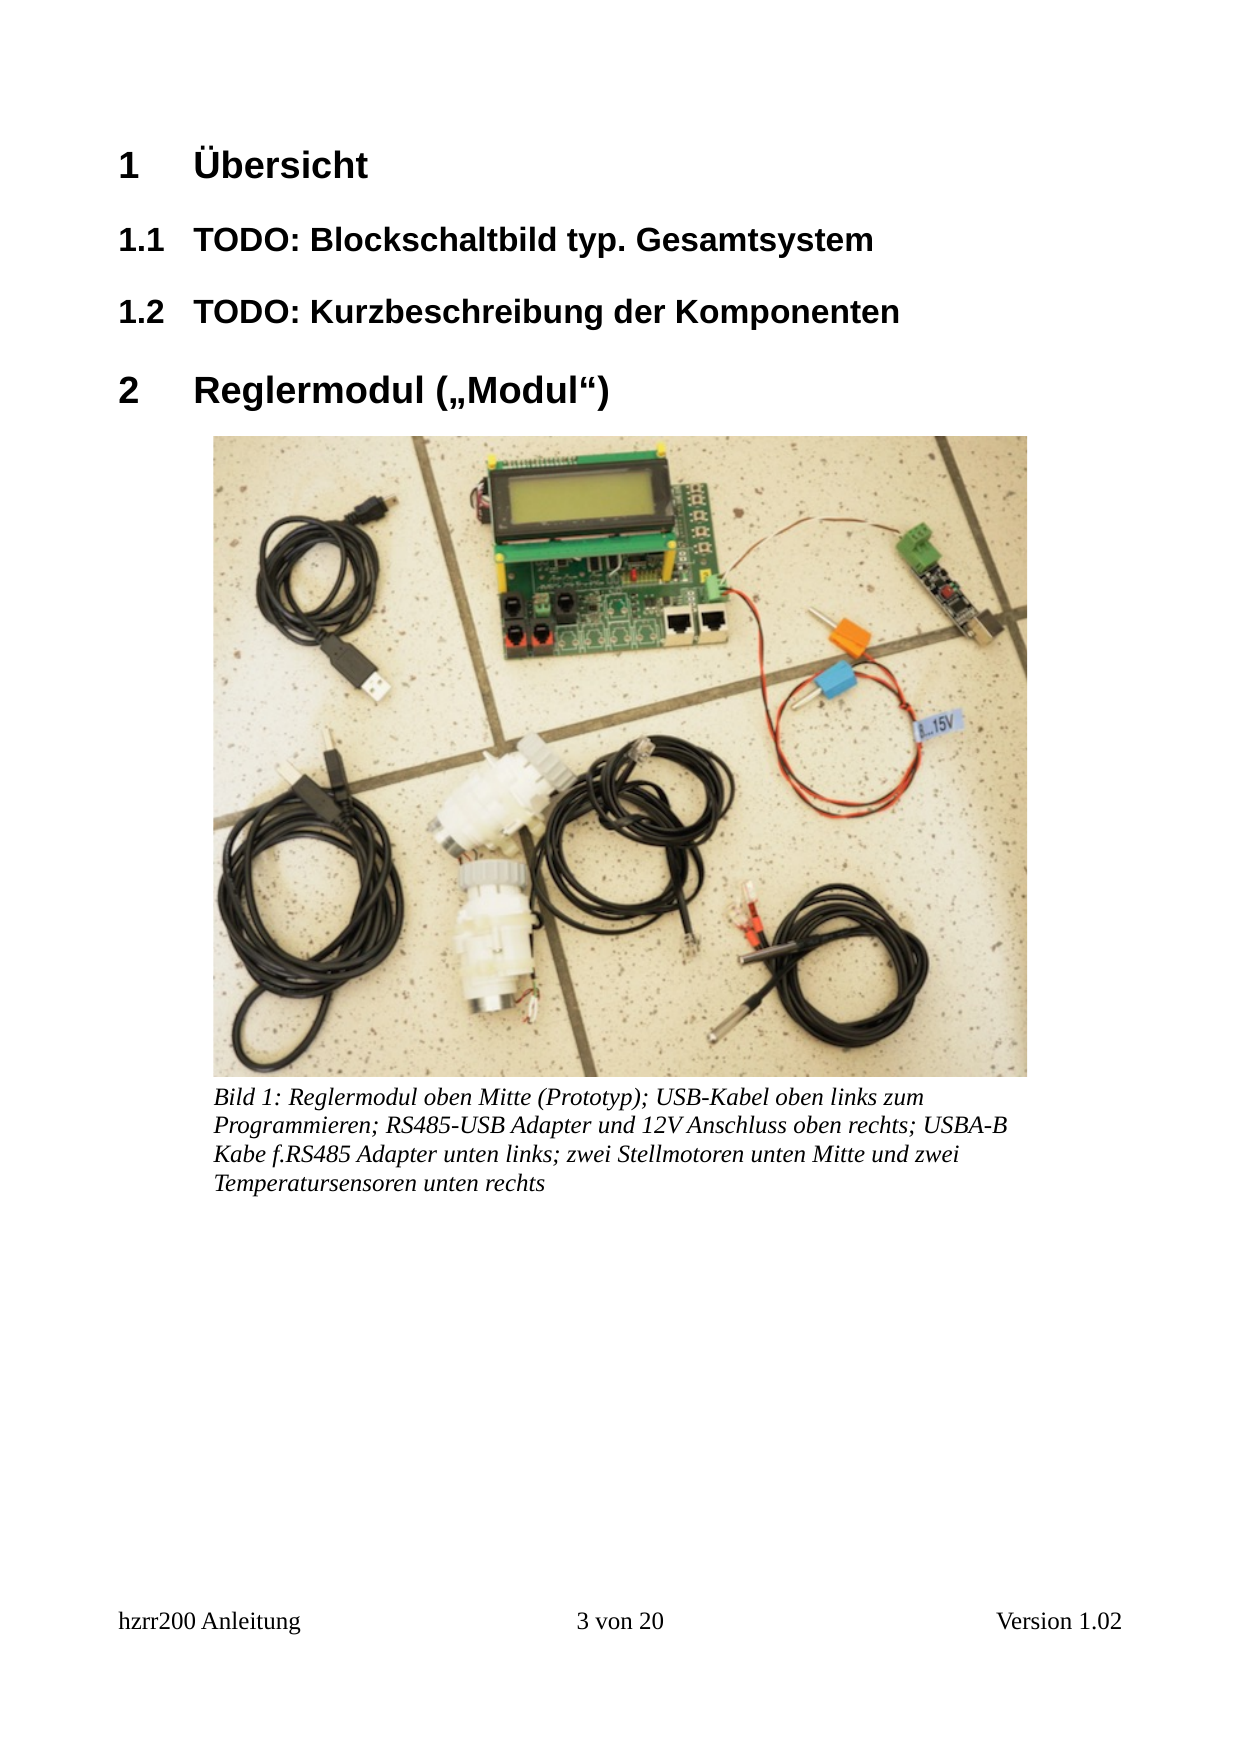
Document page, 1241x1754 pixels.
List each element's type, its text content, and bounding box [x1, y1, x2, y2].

subtitle Reglermodul („Modul“) [118, 368, 1122, 412]
text Bild 1: Reglermodul oben Mitte (Prototyp); USB-Kabel oben links zum Programmieren; RS485-USB Adapter und 12V Anschluss oben rechts; USBA-B Kabe f.RS485 Adapter unten links; zwei Stellmotoren unten Mitte und zwei Temperatursensoren unten rechts [213, 1077, 1027, 1197]
picture [213, 436, 1028, 1077]
subtitle TODO: Kurzbeschreibung der Komponenten [118, 292, 1122, 331]
subtitle Übersicht [118, 143, 1122, 187]
subtitle TODO: Blockschaltbild typ. Gesamtsystem [118, 220, 1122, 259]
